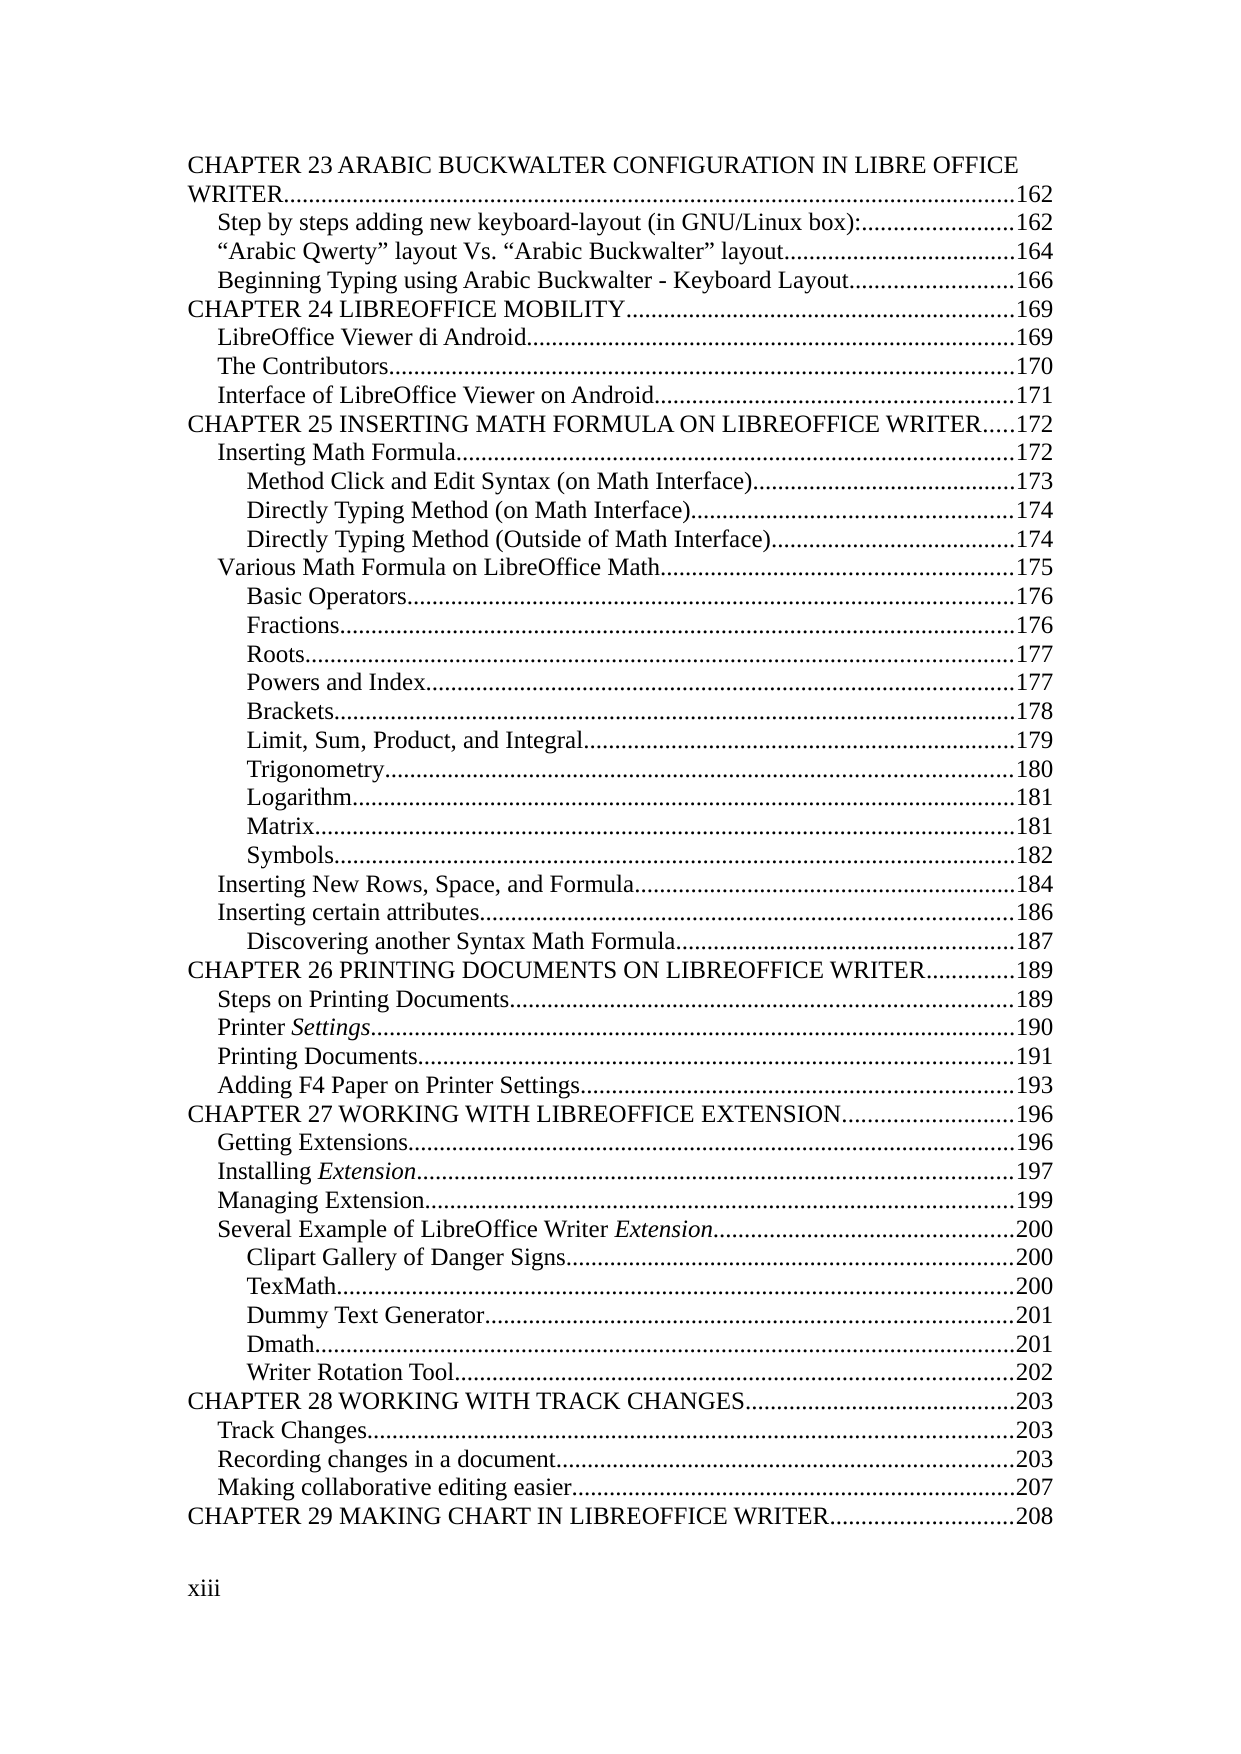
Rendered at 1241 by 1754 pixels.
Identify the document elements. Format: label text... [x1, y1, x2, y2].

text Recording changes in a document 203 [217, 1444, 1053, 1472]
text Writer Rotation Tool 202 [246, 1357, 1053, 1386]
text Getting Extensions 196 [217, 1127, 1053, 1156]
text Printer Settings 190 [217, 1012, 1053, 1041]
text Beginning Typing using Arabic Buckwalter - Keyboard Layout 166 [217, 265, 1053, 294]
text Limit, Sum, Product, and Integral 179 [246, 725, 1053, 754]
text CHAPTER 23 ARABIC BUCKWALTER CONFIGURATION IN LIBRE OFFICE WRITER 162 [187, 150, 1053, 207]
text Clipart Gallery of Danger Signs 200 [246, 1242, 1053, 1271]
text Fractions 176 [246, 610, 1053, 639]
text Inserting certain attributes 186 [217, 897, 1053, 926]
text “Arabic Qwerty” layout Vs. “Arabic Buckwalter” layout 164 [217, 236, 1053, 265]
text TexMath 200 [246, 1271, 1053, 1300]
text Method Click and Edit Syntax (on Math Interface) 173 [246, 466, 1053, 495]
text Several Example of LibreOffice Writer Extension 200 [217, 1214, 1053, 1242]
text CHAPTER 25 INSERTING MATH FORMULA ON LIBREOFFICE WRITER 172 [187, 409, 1053, 437]
text Symbols 182 [246, 840, 1053, 869]
text Making collaborative editing easier 207 [217, 1472, 1053, 1501]
text Step by steps adding new keyboard-layout (in GNU/Linux box): 162 [217, 207, 1053, 236]
text Track Changes 203 [217, 1415, 1053, 1444]
text Matrix 181 [246, 811, 1053, 840]
text Discovering another Syntax Math Formula 187 [246, 926, 1053, 955]
text Basic Operators 176 [246, 581, 1053, 610]
text CHAPTER 24 LIBREOFFICE MOBILITY 169 [187, 294, 1053, 322]
text CHAPTER 29 MAKING CHART IN LIBREOFFICE WRITER 208 [187, 1501, 1053, 1530]
text Logarithm 181 [246, 782, 1053, 811]
text Roots 177 [246, 639, 1053, 667]
text CHAPTER 27 WORKING WITH LIBREOFFICE EXTENSION 196 [187, 1099, 1053, 1127]
text Inserting Math Formula 172 [217, 437, 1053, 466]
text Inserting New Rows, Space, and Formula 184 [217, 869, 1053, 897]
text Adding F4 Paper on Printer Settings 193 [217, 1070, 1053, 1099]
text LibreOffice Viewer di Android 169 [217, 322, 1053, 351]
text Installing Extension 197 [217, 1156, 1053, 1185]
text Managing Extension 199 [217, 1185, 1053, 1214]
text Various Math Formula on LibreOffice Math 175 [217, 552, 1053, 581]
text Directly Typing Method (Outside of Math Interface) 174 [246, 524, 1053, 552]
text Printing Documents 191 [217, 1041, 1053, 1070]
text CHAPTER 28 WORKING WITH TRACK CHANGES 203 [187, 1386, 1053, 1415]
text CHAPTER 26 PRINTING DOCUMENTS ON LIBREOFFICE WRITER 189 [187, 955, 1053, 984]
text Brackets 178 [246, 696, 1053, 725]
text Powers and Index 177 [246, 667, 1053, 696]
text Directly Typing Method (on Math Interface) 174 [246, 495, 1053, 524]
text Dmath 201 [246, 1329, 1053, 1357]
text Interface of LibreOffice Viewer on Android 171 [217, 380, 1053, 409]
text Dummy Text Generator 201 [246, 1300, 1053, 1329]
text Steps on Printing Documents 189 [217, 984, 1053, 1012]
text Trigonometry 180 [246, 754, 1053, 782]
text The Contributors 170 [217, 351, 1053, 380]
